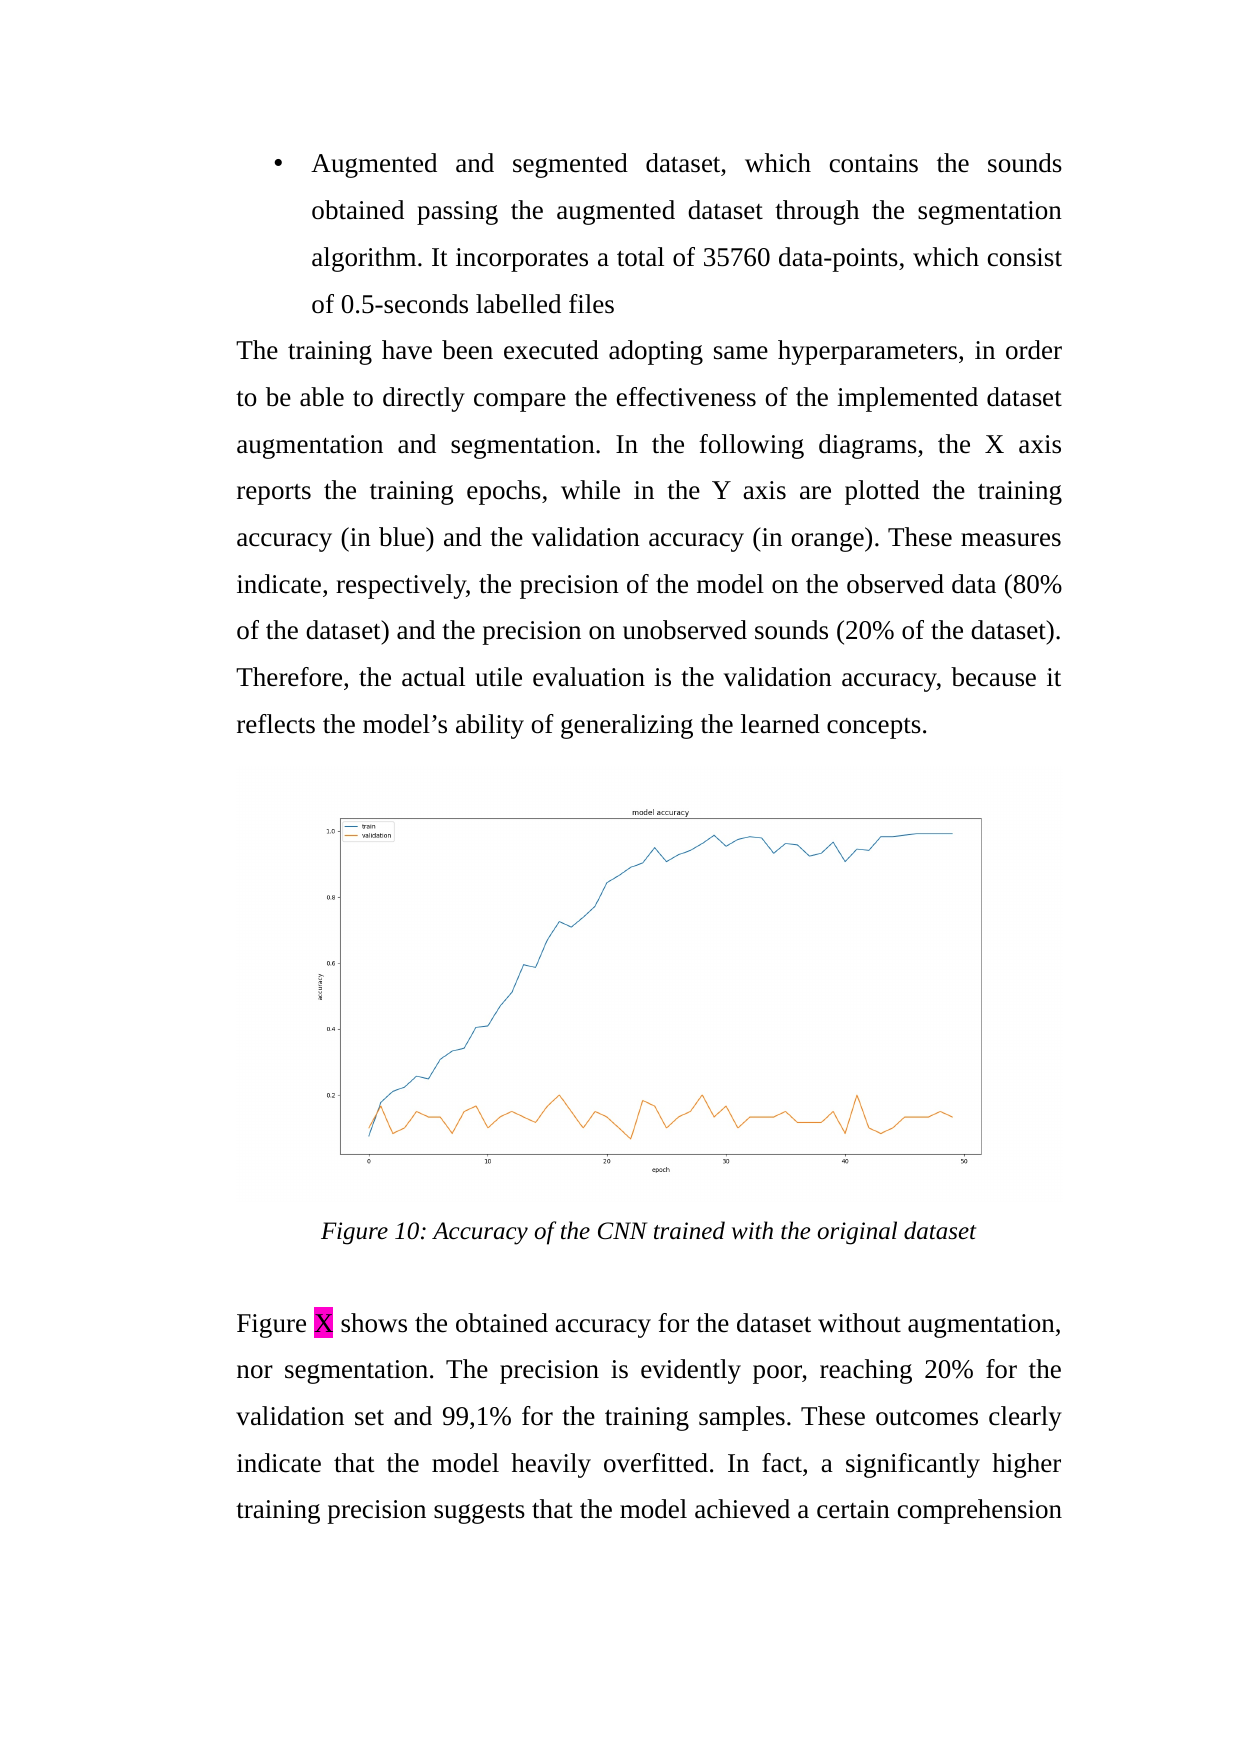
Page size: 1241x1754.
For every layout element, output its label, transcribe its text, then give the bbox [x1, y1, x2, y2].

list Augmented and segmented dataset, which contains the sounds obtained passing the augmented dataset through the segmentation algorithm. It incorporates a total of 35760 data-points, which consist of 0.5-seconds labelled files [274, 148, 1063, 319]
text Figure X shows the obtained accuracy for the dataset without augmentation, nor segmentation. The precision is evidently poor, reaching 20% for the validation set and 99,1% for the training samples. These outcomes clearly indicate that the model heavily overfitted. In fact, a significantly higher training precision suggests that the model achieved a certain comprehension [236, 1307, 1063, 1524]
text The training have been executed adopting same hyperparameters, in order to be able to directly compare the effectiveness of the implemented dataset augmentation and segmentation. In the following diagrams, the X axis reports the training epochs, while in the Y axis are plotted the training accuracy (in blue) and the validation accuracy (in orange). These measures indicate, respectively, the precision of the model on the observed data (80% of the dataset) and the precision on unobserved sounds (20% of the dataset). Therefore, the actual utile evaluation is the validation accuracy, because it reflects the model’s ability of generalizing the learned concepts. [236, 334, 1063, 739]
text Figure 10: Accuracy of the CNN trained with the original dataset [236, 1202, 1063, 1244]
picture [236, 766, 1063, 1202]
